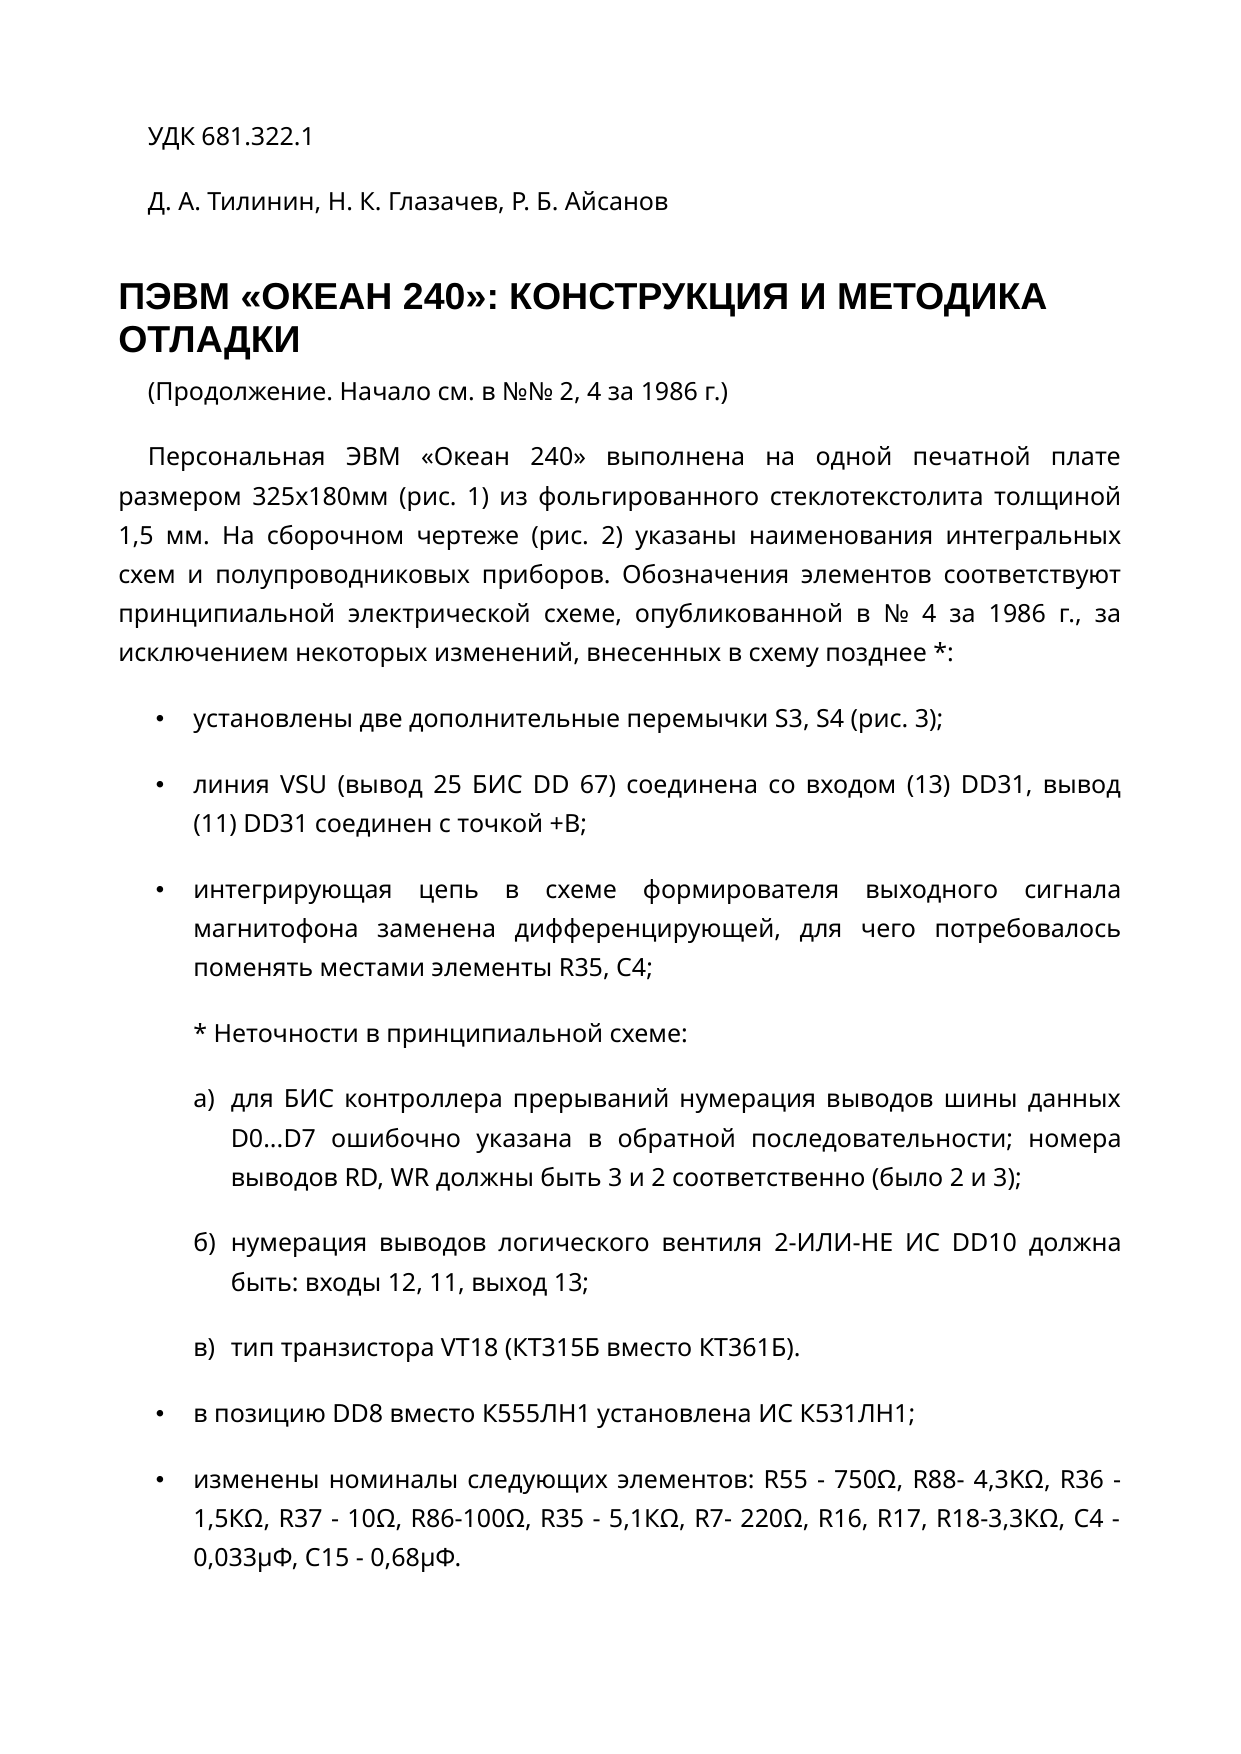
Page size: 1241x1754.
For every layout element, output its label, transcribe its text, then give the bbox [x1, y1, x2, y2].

subtitle ПЭВМ «ОКЕАН 240»: КОНСТРУКЦИЯ И МЕТОДИКА ОТЛАДКИ [118, 274, 1122, 361]
list линия VSU (вывод 25 БИС DD 67) соединена со входом (13) DD31, вывод (11) DD31 соединен с точкой +B; [156, 766, 1122, 839]
text (Продолжение. Начало см. в №№ 2, 4 за 1986 г.) [118, 373, 1122, 407]
list тип транзистора VT18 (КТ315Б вместо КТ361Б). [193, 1330, 1122, 1364]
list установлены две дополнительные перемычки S3, S4 (рис. 3); [156, 701, 1122, 735]
list нумерация выводов логического вентиля 2-ИЛИ-НЕ ИС DD10 должна быть: входы 12, 11, выход 13; [193, 1225, 1122, 1298]
list изменены номиналы следующих элементов: R55 - 750Ω, R88- 4,3KΩ, R36 - 1,5КΩ, R37 - 10Ω, R86-100Ω, R35 - 5,1КΩ, R7- 220Ω, R16, R17, R18-3,3КΩ, C4 - 0,033μФ, С15 - 0,68μФ. [156, 1461, 1122, 1574]
text УДК 681.322.1 [118, 118, 1122, 152]
text Персональная ЭВМ «Океан 240» выполнена на одной печатной плате размером 325х180мм (рис. 1) из фольгированного стеклотекстолита толщиной 1,5 мм. На сборочном чертеже (рис. 2) указаны наименования интегральных схем и полупроводниковых приборов. Обозначения элементов соответствуют принципиальной электрической схеме, опубликованной в № 4 за 1986 г., за исключением некоторых изменений, внесенных в схему позднее *: [118, 439, 1122, 669]
list интегрирующая цепь в схеме формирователя выходного сигнала магнитофона заменена дифференцирующей, для чего потребовалось поменять местами элементы R35, С4; [156, 871, 1122, 984]
text Д. А. Тилинин, Н. К. Глазачев, Р. Б. Айсанов [118, 184, 1122, 218]
list для БИС контроллера прерываний нумерация выводов шины данных D0...D7 ошибочно указана в обратной последовательности; номера выводов RD, WR должны быть 3 и 2 соответственно (было 2 и 3); [193, 1081, 1122, 1193]
list в позицию DD8 вместо К555ЛН1 установлена ИС К531ЛН1; [156, 1396, 1122, 1430]
list * Неточности в принципиальной схеме: [156, 1015, 1122, 1049]
